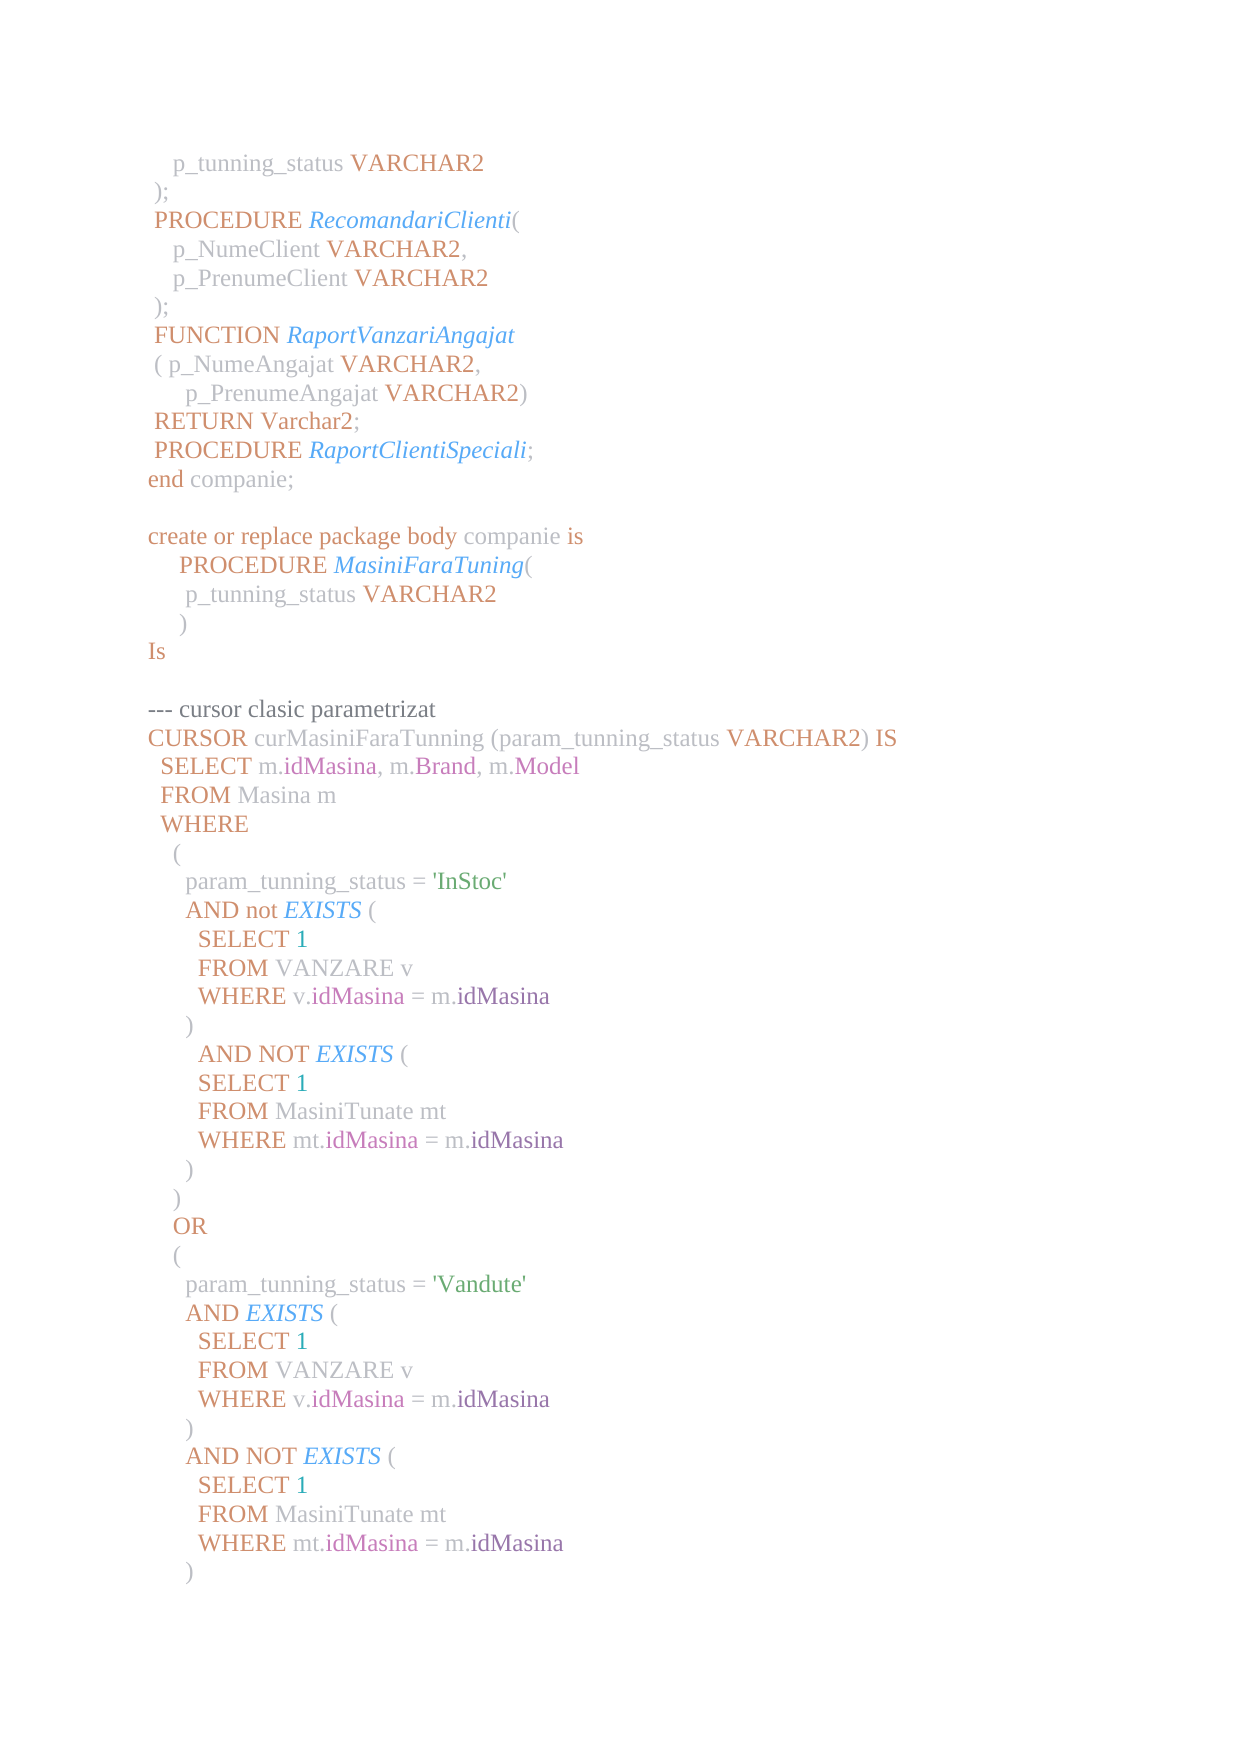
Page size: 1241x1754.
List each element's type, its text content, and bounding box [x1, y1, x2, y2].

text p_tunning_status VARCHAR2 ); PROCEDURE RecomandariClienti( p_NumeClient VARCHAR2, p_PrenumeClient VARCHAR2 ); FUNCTION RaportVanzariAngajat ( p_NumeAngajat VARCHAR2, p_PrenumeAngajat VARCHAR2) RETURN Varchar2; PROCEDURE RaportClientiSpeciali; end companie; create or replace package body companie is PROCEDURE MasiniFaraTuning( p_tunning_status VARCHAR2 ) Is --- cursor clasic parametrizat CURSOR curMasiniFaraTunning (param_tunning_status VARCHAR2) IS SELECT m.idMasina, m.Brand, m.Model FROM Masina m WHERE ( param_tunning_status = 'InStoc' AND not EXISTS ( SELECT 1 FROM VANZARE v WHERE v.idMasina = m.idMasina ) AND NOT EXISTS ( SELECT 1 FROM MasiniTunate mt WHERE mt.idMasina = m.idMasina ) ) OR ( param_tunning_status = 'Vandute' AND EXISTS ( SELECT 1 FROM VANZARE v WHERE v.idMasina = m.idMasina ) AND NOT EXISTS ( SELECT 1 FROM MasiniTunate mt WHERE mt.idMasina = m.idMasina ) [148, 148, 1093, 1585]
